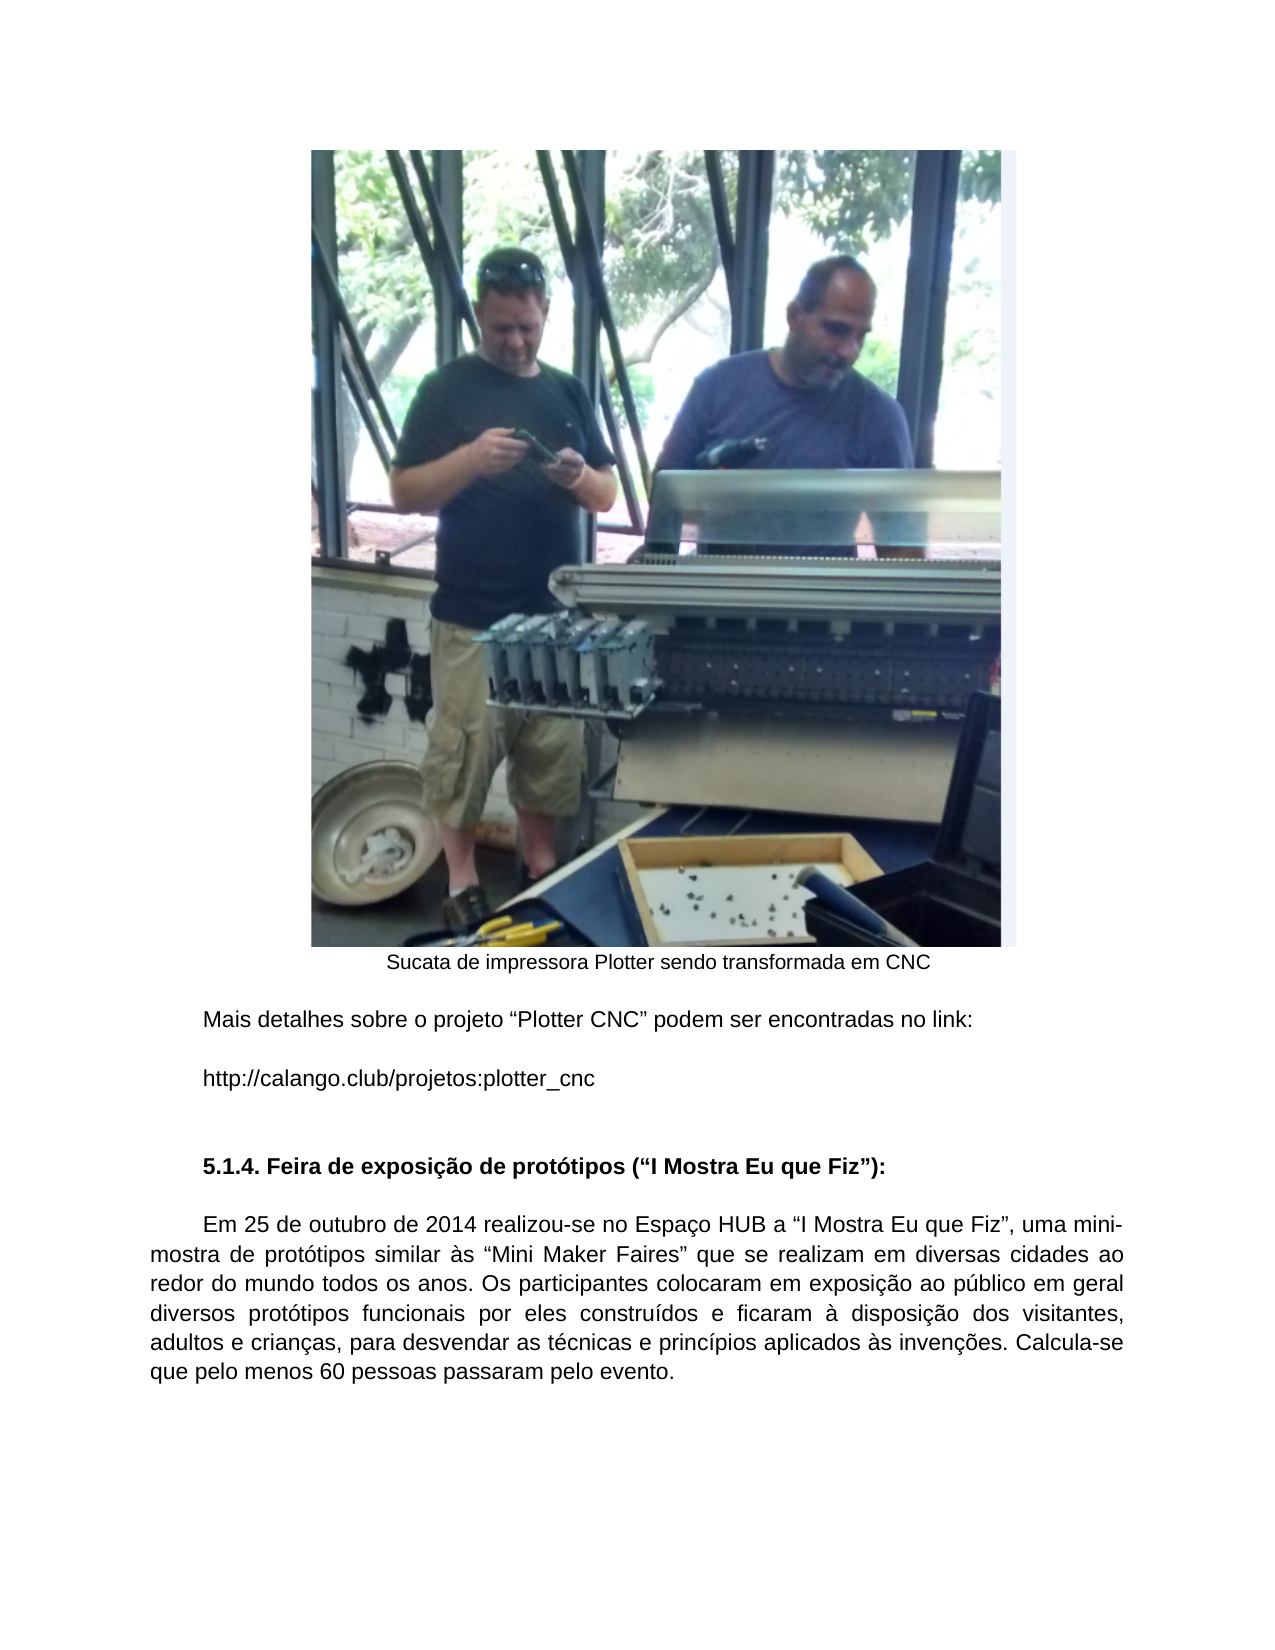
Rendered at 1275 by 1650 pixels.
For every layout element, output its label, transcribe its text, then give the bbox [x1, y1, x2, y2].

text Sucata de impressora Plotter sendo transformada em CNC [150, 951, 1125, 974]
text Em 25 de outubro de 2014 realizou-se no Espaço HUB a “I Mostra Eu que Fiz”, uma mini-mostra de protótipos similar às “Mini Maker Faires” que se realizam em diversas cidades ao redor do mundo todos os anos. Os participantes colocaram em exposição ao público em geral diversos protótipos funcionais por eles construídos e ficaram à disposição dos visitantes, adultos e crianças, para desvendar as técnicas e princípios aplicados às invenções. Calcula-se que pelo menos 60 pessoas passaram pelo evento. [150, 1212, 1125, 1385]
picture [311, 150, 1017, 947]
text Mais detalhes sobre o projeto “Plotter CNC” podem ser encontradas no link: [150, 1007, 1125, 1032]
text http://calango.club/projetos:plotter_cnc [150, 1065, 1125, 1091]
text 5.1.4. Feira de exposição de protótipos (“I Mostra Eu que Fiz”): [150, 1153, 1125, 1179]
